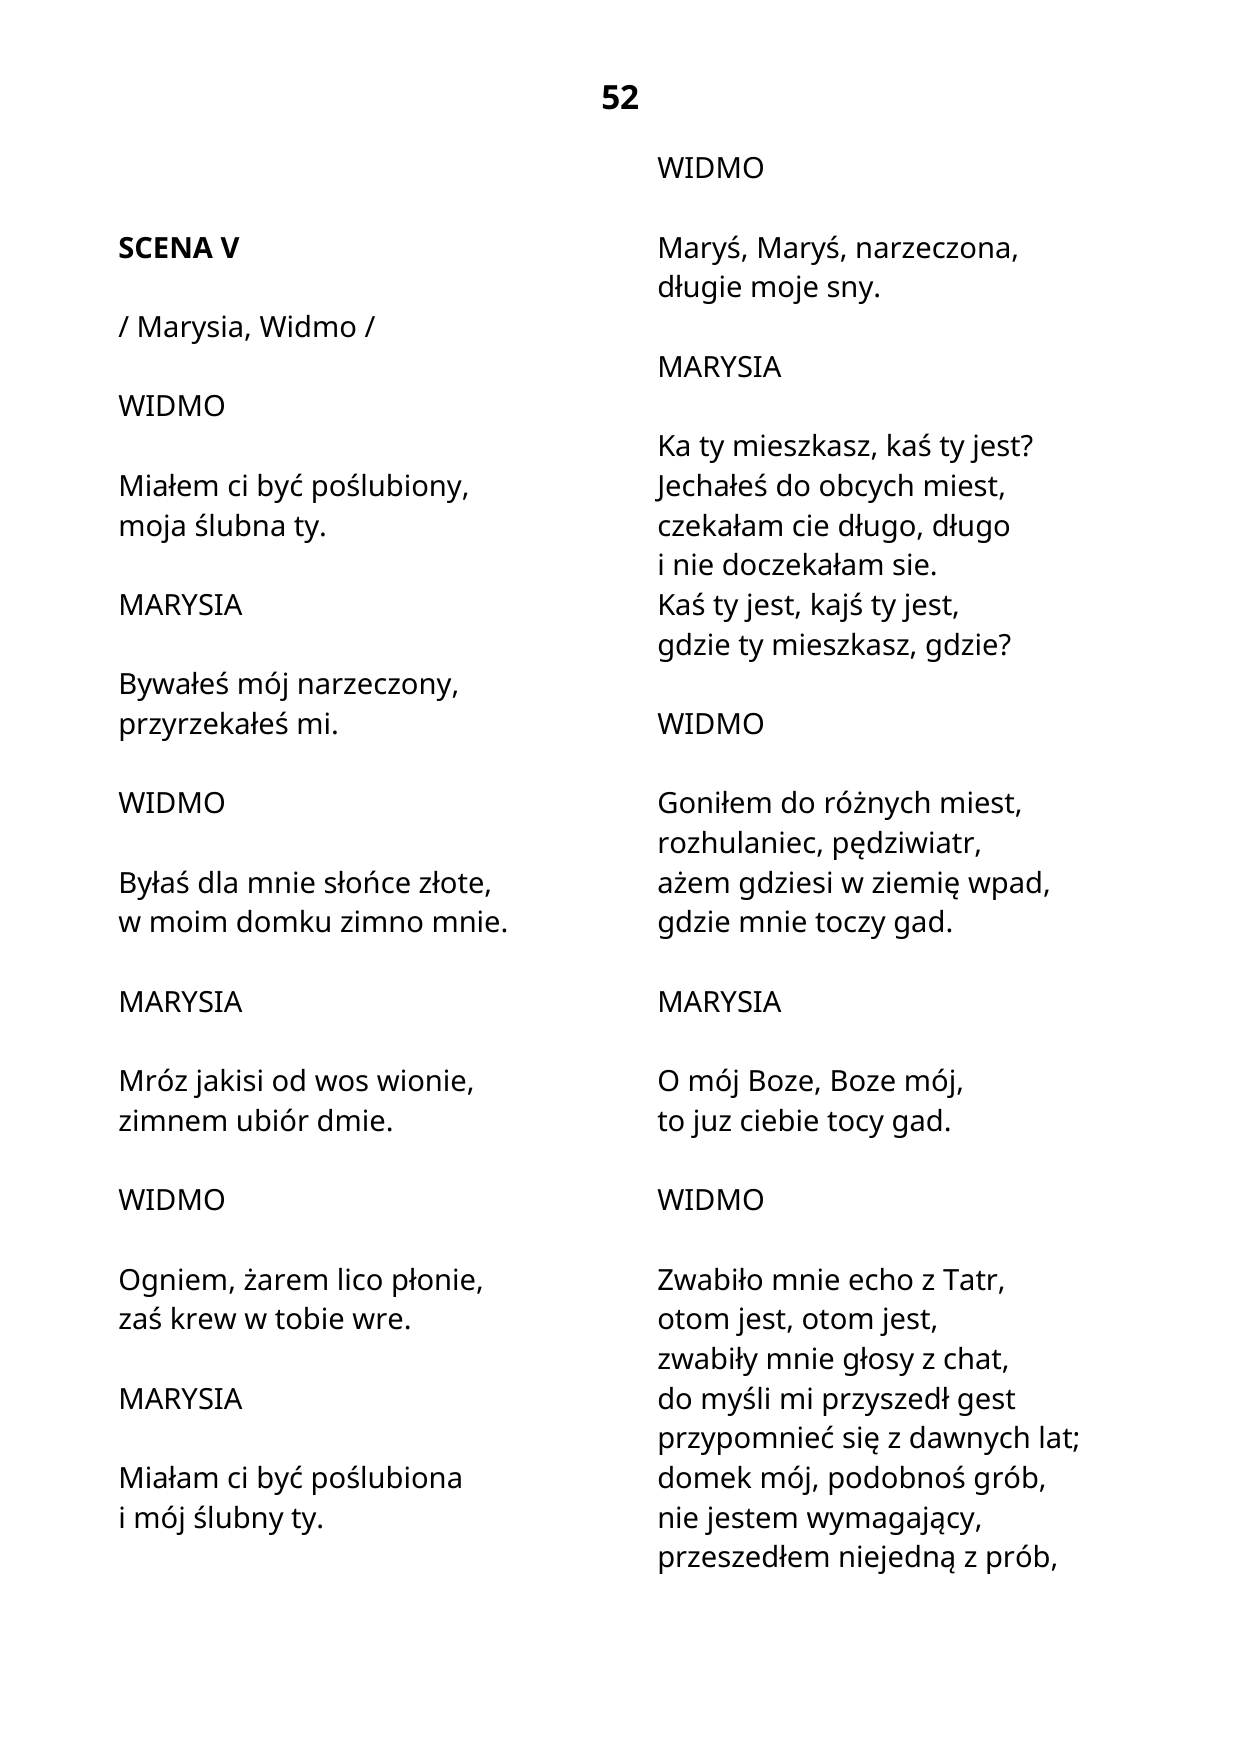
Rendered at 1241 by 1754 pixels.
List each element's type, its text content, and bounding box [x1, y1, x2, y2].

text ażem gdziesi w ziemię wpad, [657, 862, 1122, 902]
text MARYSIA [118, 1378, 583, 1418]
text przypomnieć się z dawnych lat; [657, 1418, 1122, 1457]
text Miałam ci być poślubiona [118, 1457, 583, 1497]
text Miałem ci być poślubiony, [118, 465, 583, 505]
text Jechałeś do obcych miest, [657, 465, 1122, 505]
text MARYSIA [118, 584, 583, 624]
text gdzie mnie toczy gad. [657, 902, 1122, 941]
text Zwabiło mnie echo z Tatr, [657, 1259, 1122, 1298]
text i nie doczekałam sie. [657, 544, 1122, 584]
text WIDMO [118, 1179, 583, 1219]
text MARYSIA [118, 981, 583, 1021]
text SCENA V [118, 227, 583, 267]
text domek mój, podobnoś grób, [657, 1457, 1122, 1497]
text O mój Boze, Boze mój, [657, 1060, 1122, 1100]
text i mój ślubny ty. [118, 1497, 583, 1537]
text WIDMO [118, 386, 583, 425]
text Goniłem do różnych miest, [657, 783, 1122, 822]
text zwabiły mnie głosy z chat, [657, 1338, 1122, 1378]
text przyrzekałeś mi. [118, 703, 583, 743]
text WIDMO [657, 1179, 1122, 1219]
text nie jestem wymagający, [657, 1497, 1122, 1537]
text moja ślubna ty. [118, 505, 583, 544]
text zaś krew w tobie wre. [118, 1298, 583, 1338]
text otom jest, otom jest, [657, 1298, 1122, 1338]
text Ka ty mieszkasz, kaś ty jest? [657, 425, 1122, 465]
text Kaś ty jest, kajś ty jest, [657, 584, 1122, 624]
text Byłaś dla mnie słońce złote, [118, 862, 583, 902]
text Ogniem, żarem lico płonie, [118, 1259, 583, 1298]
text czekałam cie długo, długo [657, 505, 1122, 544]
text Mróz jakisi od wos wionie, [118, 1060, 583, 1100]
text rozhulaniec, pędziwiatr, [657, 822, 1122, 862]
text WIDMO [657, 703, 1122, 743]
text WIDMO [657, 148, 1122, 187]
text Maryś, Maryś, narzeczona, [657, 227, 1122, 267]
text to juz ciebie tocy gad. [657, 1100, 1122, 1140]
text długie moje sny. [657, 267, 1122, 306]
text MARYSIA [657, 981, 1122, 1021]
text / Marysia, Widmo / [118, 306, 583, 346]
text MARYSIA [657, 346, 1122, 386]
text zimnem ubiór dmie. [118, 1100, 583, 1140]
text gdzie ty mieszkasz, gdzie? [657, 624, 1122, 663]
text w moim domku zimno mnie. [118, 902, 583, 941]
text Bywałeś mój narzeczony, [118, 663, 583, 703]
text przeszedłem niejedną z prób, [657, 1537, 1122, 1576]
text do myśli mi przyszedł gest [657, 1378, 1122, 1418]
text WIDMO [118, 783, 583, 822]
